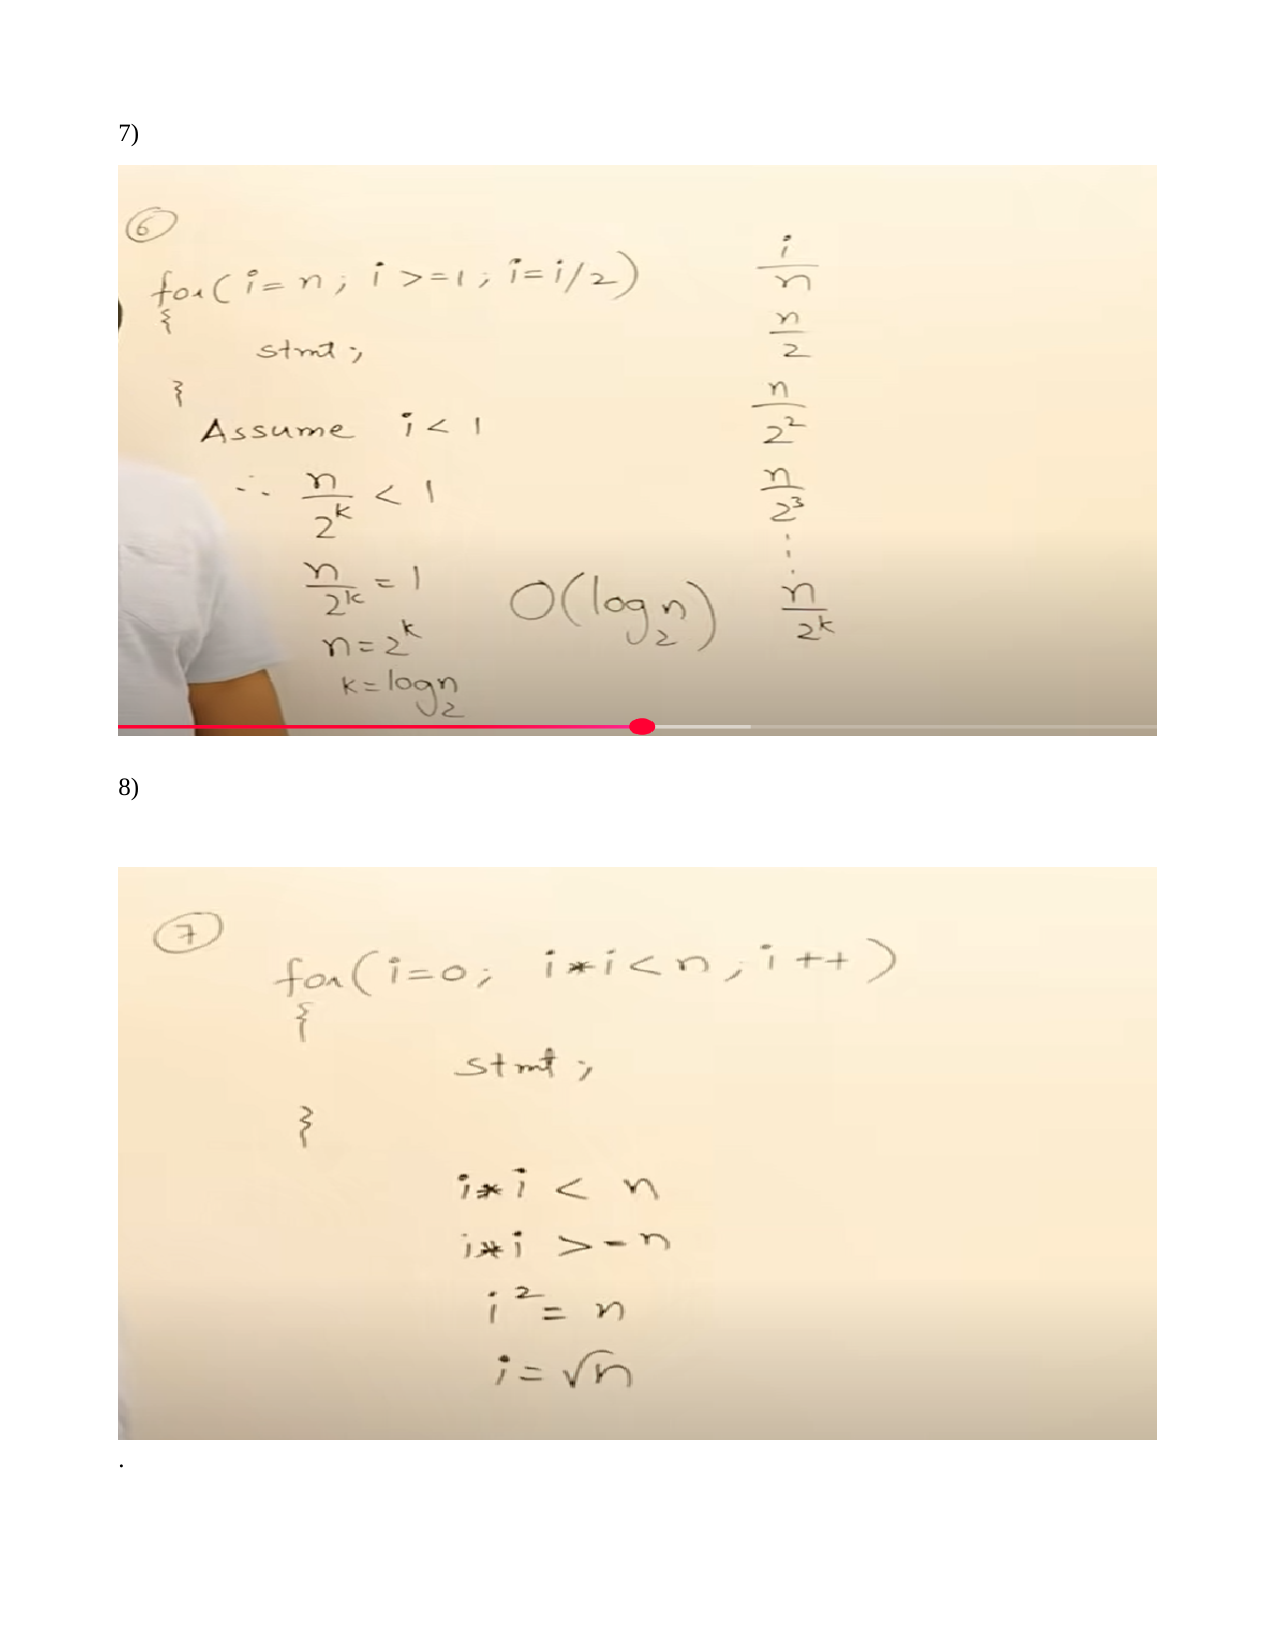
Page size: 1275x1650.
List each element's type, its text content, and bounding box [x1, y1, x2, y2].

text . [118, 1440, 1157, 1473]
text 8) [118, 736, 1157, 801]
picture [118, 165, 1157, 736]
picture [118, 867, 1157, 1440]
text 7) [118, 118, 1157, 147]
